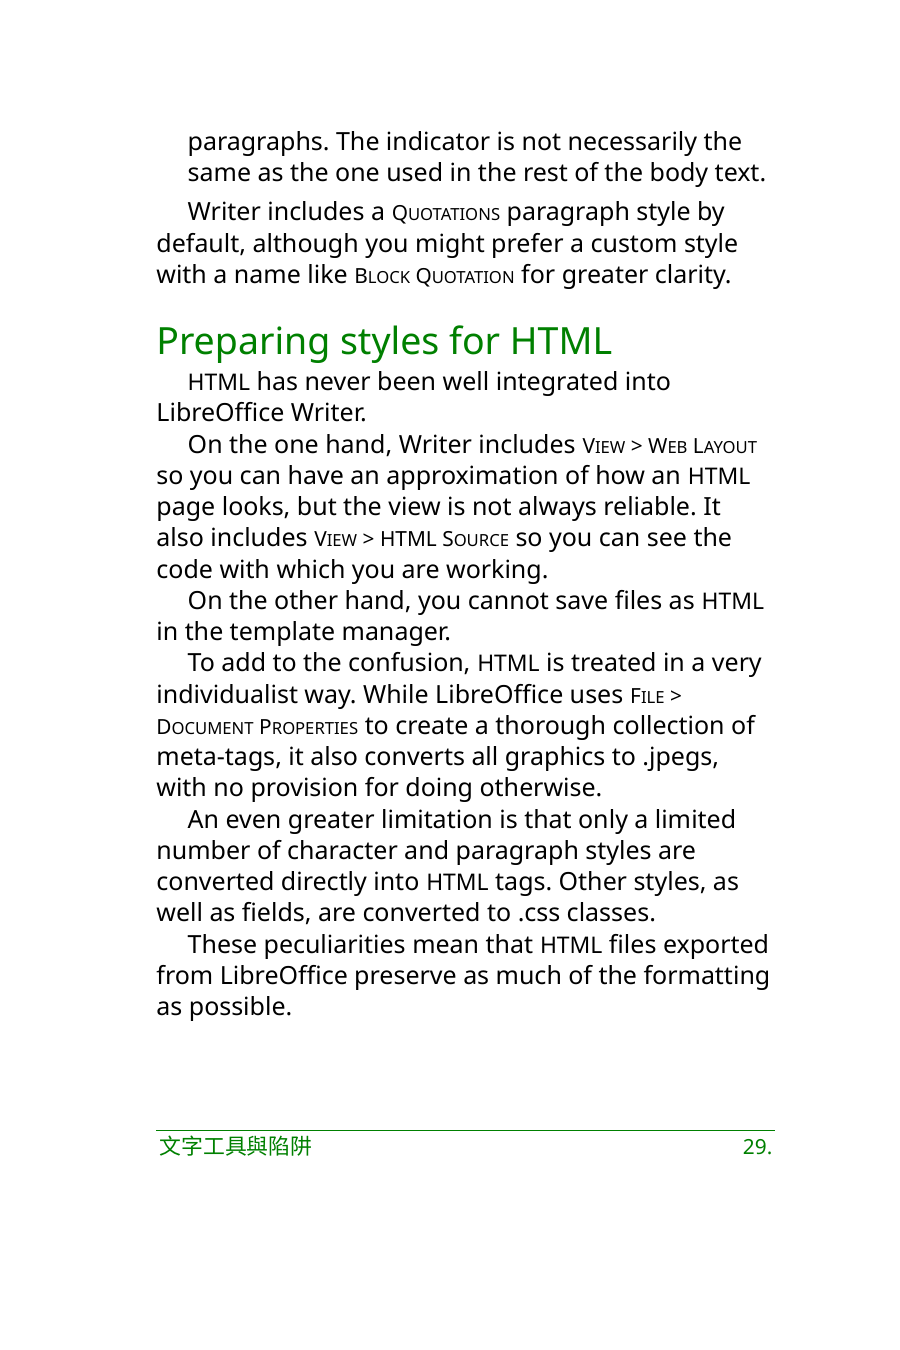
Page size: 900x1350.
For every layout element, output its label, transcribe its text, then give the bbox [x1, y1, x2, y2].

text To add to the confusion, HTML is treated in a very individualist way. While LibreOffice uses File > Document Properties to create a thorough collection of meta-tags, it also converts all graphics to .jpegs, with no provision for doing otherwise. [156, 647, 775, 803]
text HTML has never been well integrated into LibreOffice Writer. [156, 366, 775, 428]
text These peculiarities mean that HTML files exported from LibreOffice preserve as much of the formatting as possible. [156, 928, 775, 1022]
list paragraphs. The indicator is not necessarily the same as the one used in the rest of the body text. [156, 125, 775, 187]
text An even greater limitation is that only a limited number of character and paragraph styles are converted directly into HTML tags. Other styles, as well as fields, are converted to .css classes. [156, 803, 775, 928]
text Writer includes a Quotations paragraph style by default, although you might prefer a custom style with a name like Block Quotation for greater clarity. [156, 196, 775, 289]
text On the one hand, Writer includes View > Web Layout so you can have an approximation of how an HTML page looks, but the view is not always reliable. It also includes View > HTML Source so you can see the code with which you are working. [156, 428, 775, 584]
subtitle Preparing styles for HTML [156, 314, 775, 366]
text On the other hand, you cannot save files as HTML in the template manager. [156, 584, 775, 647]
